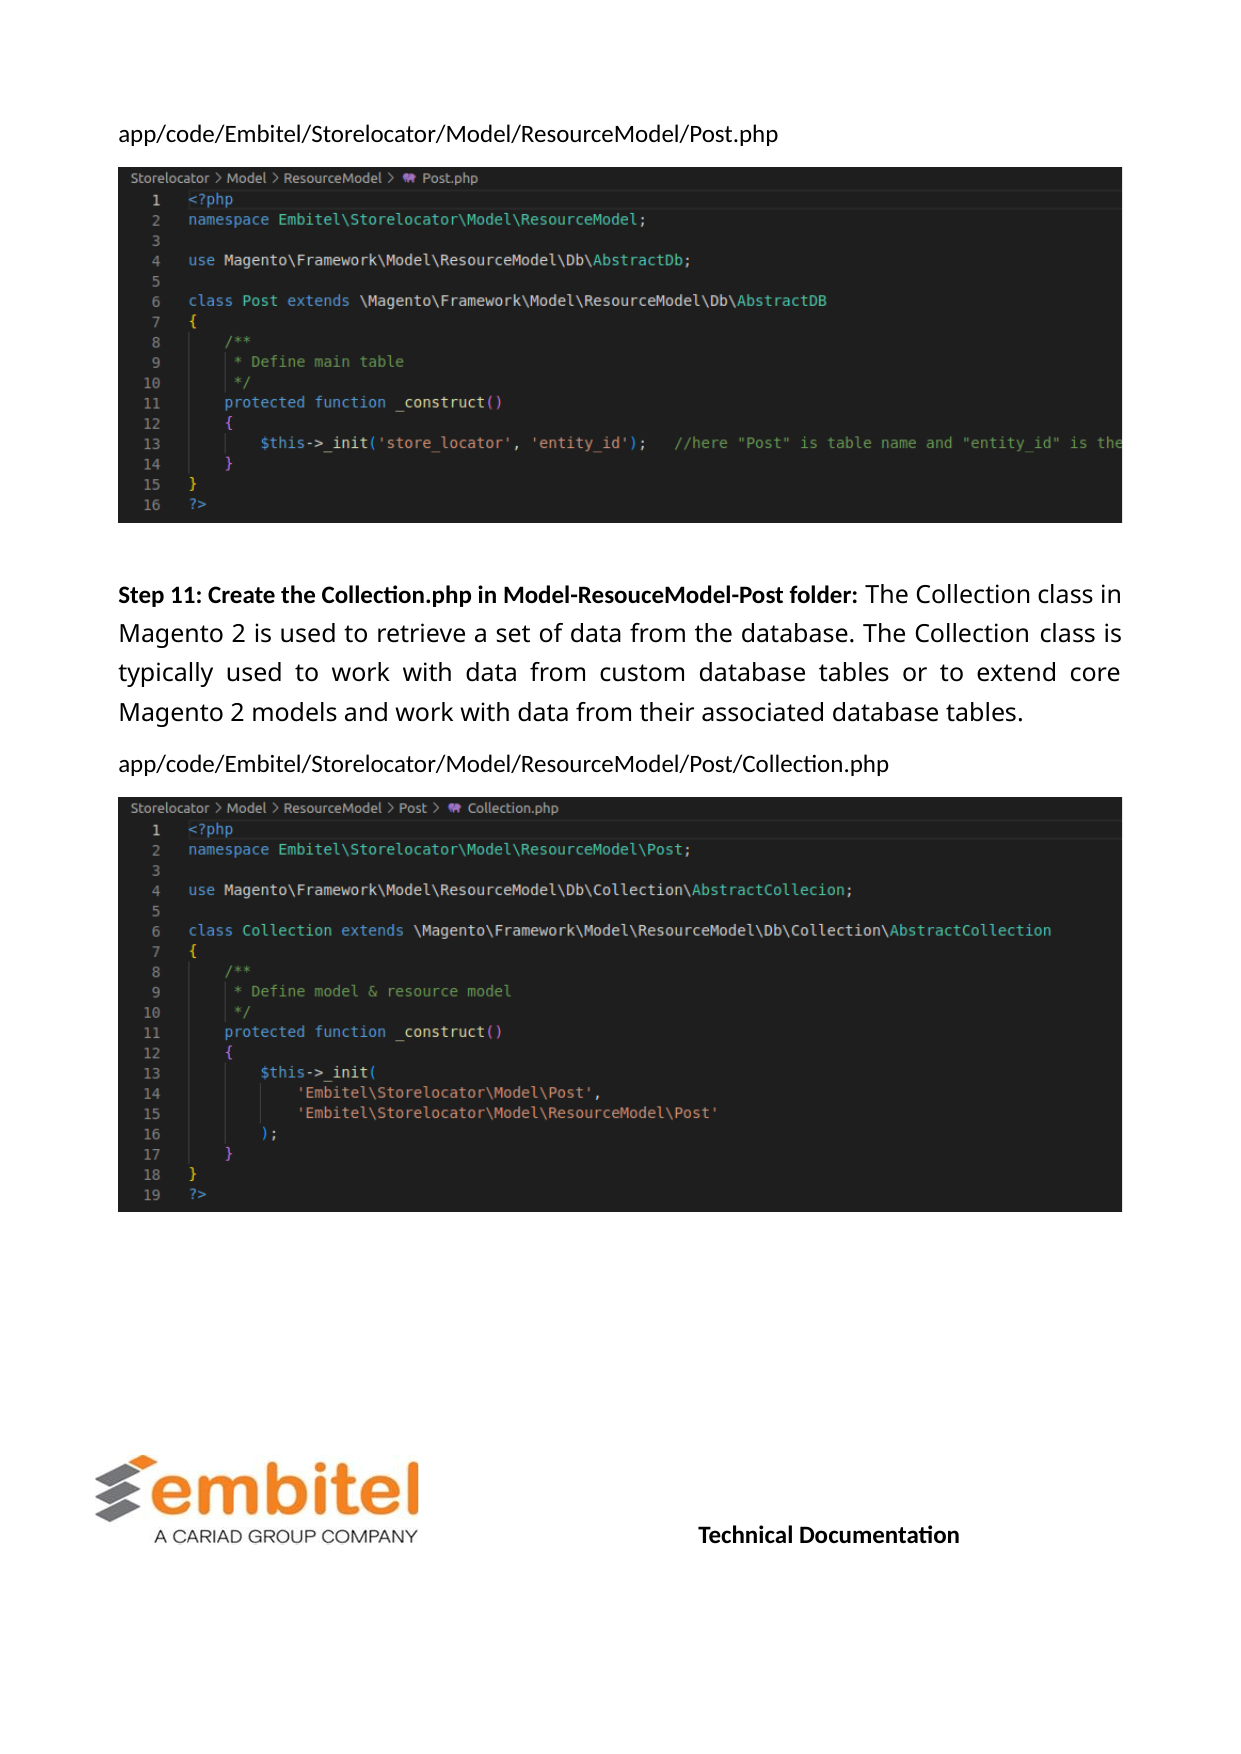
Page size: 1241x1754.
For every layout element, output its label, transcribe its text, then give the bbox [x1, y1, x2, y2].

text app/code/Embitel/Storelocator/Model/ResourceModel/Post/Collection.php [118, 748, 1122, 778]
text Step 11: Create the Collection.php in Model-ResouceModel-Post folder: The Collection class in Magento 2 is used to retrieve a set of data from the database. The Collection class is typically used to work with data from custom database tables or to extend core Magento 2 models and work with data from their associated database tables. [118, 577, 1122, 728]
picture [118, 797, 1123, 1212]
picture [95, 1455, 419, 1545]
text Technical Documentation [118, 1519, 1122, 1550]
picture [118, 167, 1123, 523]
text app/code/Embitel/Storelocator/Model/ResourceModel/Post.php [118, 118, 1122, 149]
